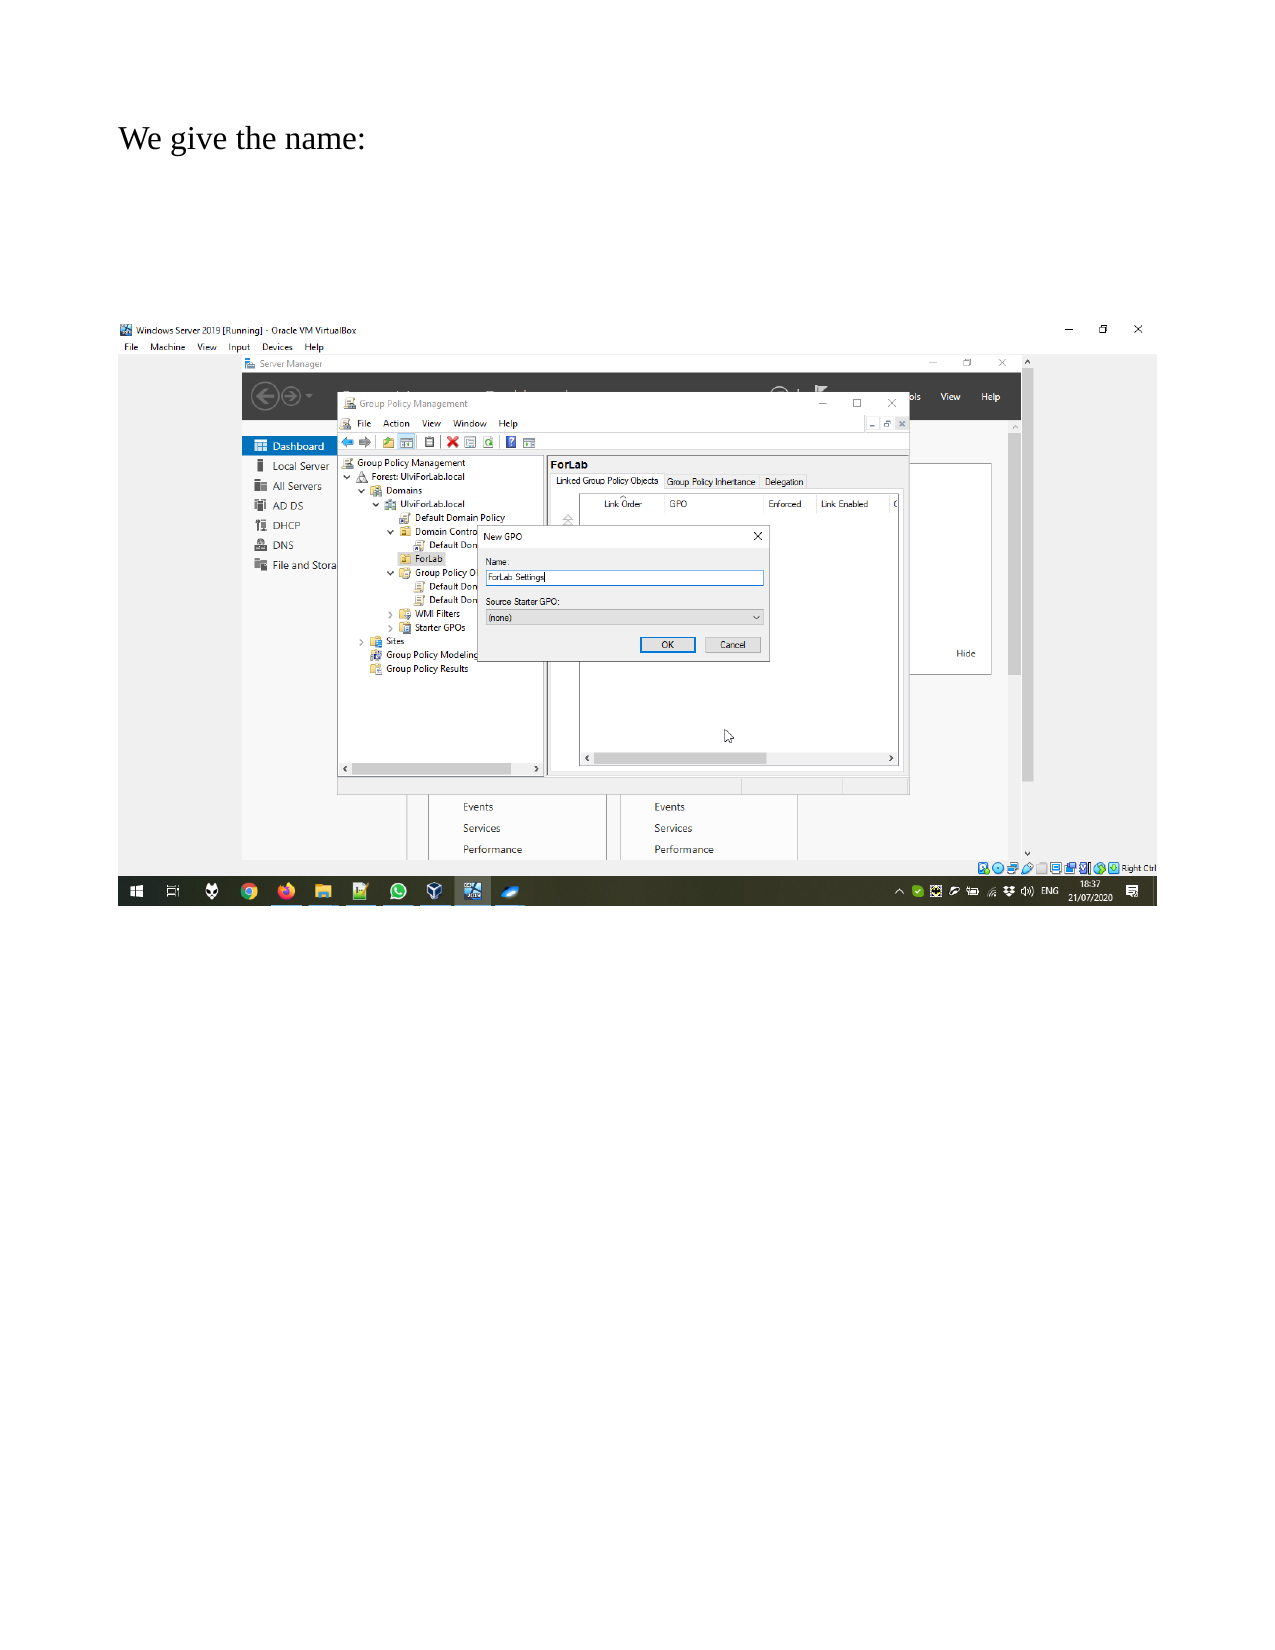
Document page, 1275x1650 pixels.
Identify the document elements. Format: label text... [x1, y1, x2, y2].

picture [118, 321, 1157, 906]
text We give the name: [118, 118, 1157, 156]
